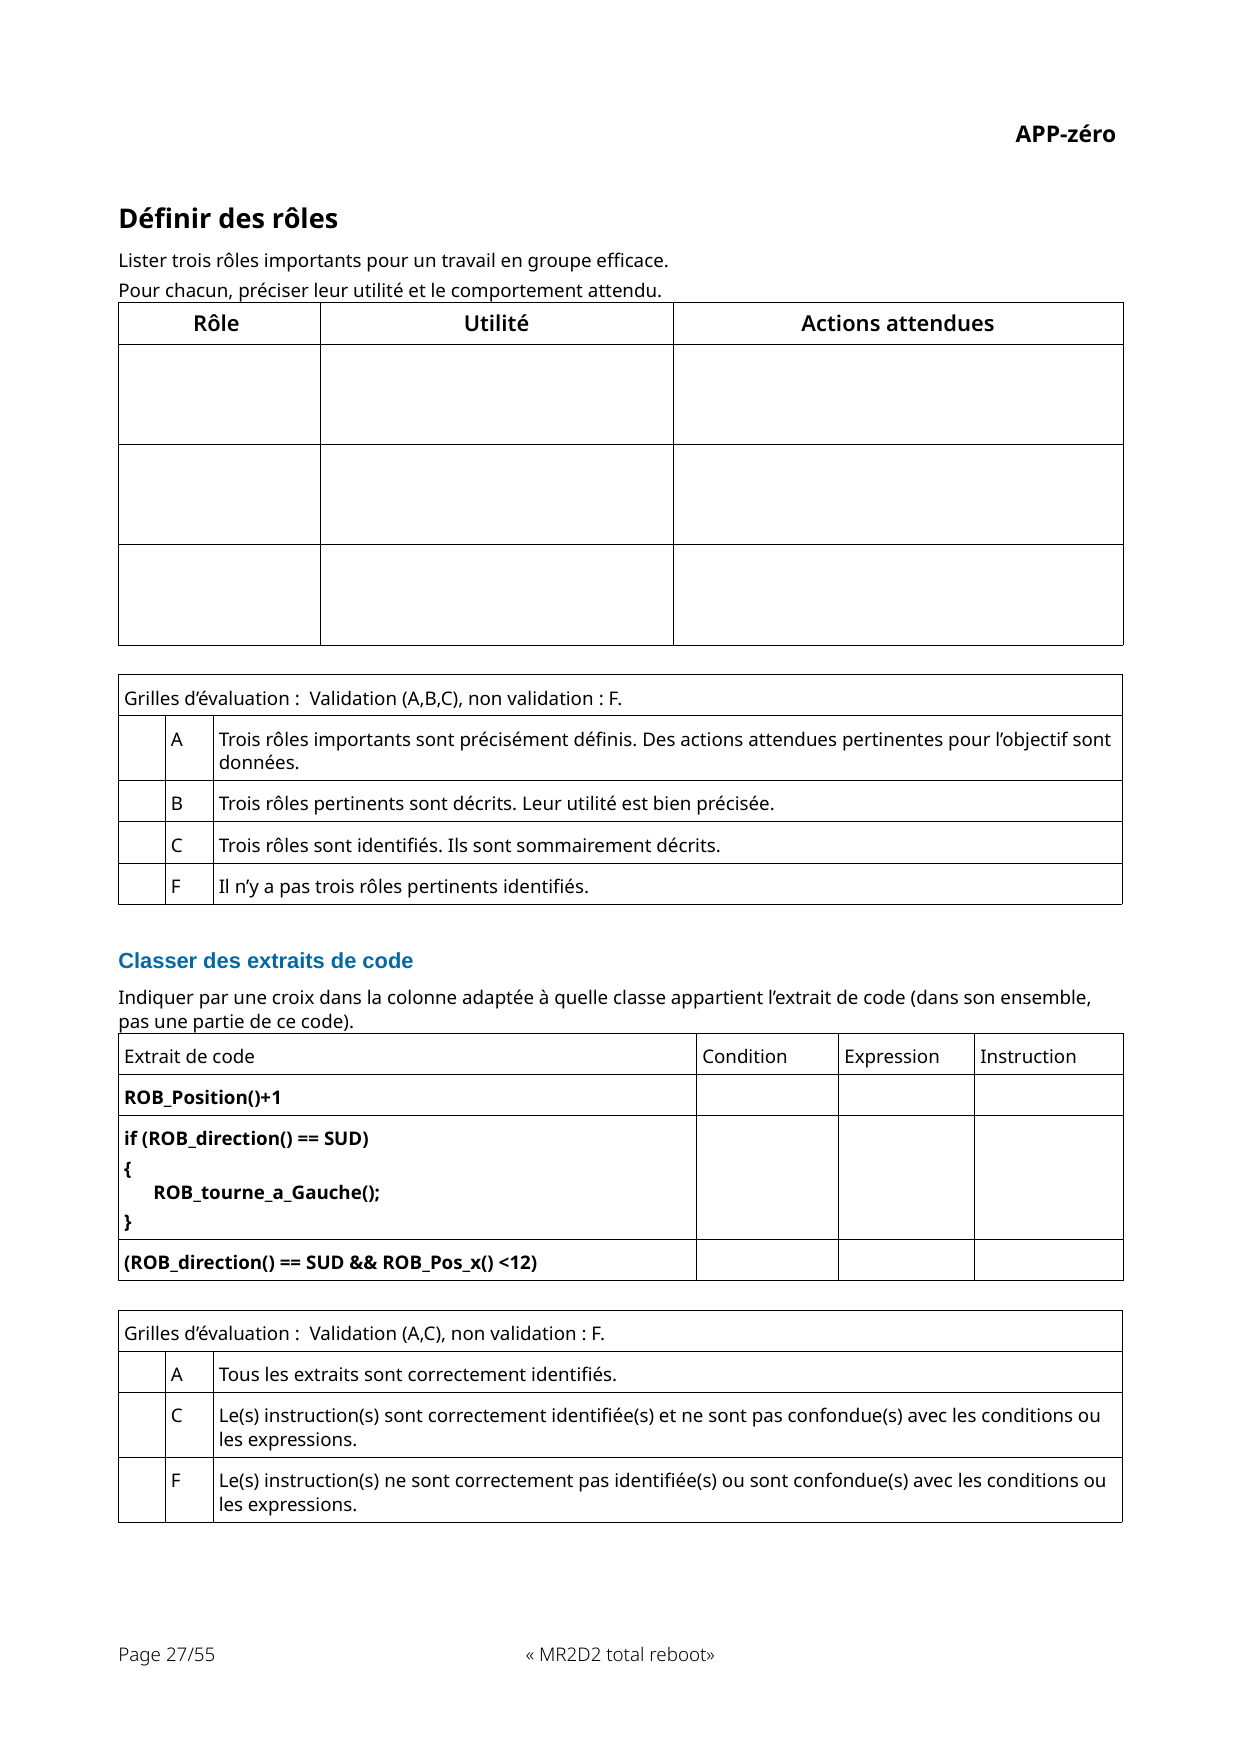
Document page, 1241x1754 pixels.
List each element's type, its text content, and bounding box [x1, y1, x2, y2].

table_header Rôle [119, 303, 320, 344]
table_header Condition [697, 1034, 838, 1074]
table_cell A [166, 1352, 213, 1392]
table_header Actions attendues [674, 303, 1123, 344]
table_header Grilles d’évaluation : Validation (A,B,C), non validation : F. [119, 675, 1122, 715]
table_cell [119, 445, 320, 544]
table_cell Trois rôles sont identifiés. Ils sont sommairement décrits. [214, 822, 1122, 862]
table_cell [697, 1075, 838, 1115]
table_cell Trois rôles pertinents sont décrits. Leur utilité est bien précisée. [214, 781, 1122, 821]
table_cell F [166, 1458, 213, 1522]
table_cell [697, 1116, 838, 1239]
subtitle Classer des extraits de code [118, 948, 1122, 973]
text Pour chacun, préciser leur utilité et le comportement attendu. [118, 279, 1122, 302]
table_cell Trois rôles importants sont précisément définis. Des actions attendues pertinentes pour l’objectif sont données. [214, 716, 1122, 780]
table_cell B [166, 781, 213, 821]
table_cell [674, 445, 1123, 544]
table_cell [119, 864, 165, 904]
table_cell [321, 445, 673, 544]
table_cell Le(s) instruction(s) ne sont correctement pas identifiée(s) ou sont confondue(s) avec les conditions ou les expressions. [214, 1458, 1122, 1522]
table_cell [119, 1458, 165, 1522]
table_cell if (ROB_direction() == SUD) { ROB_tourne_a_Gauche(); } [119, 1116, 696, 1239]
table_cell [839, 1075, 974, 1115]
table_cell [697, 1240, 838, 1280]
table_cell [119, 716, 165, 780]
table_header Utilité [321, 303, 673, 344]
subtitle Définir des rôles [118, 200, 1122, 237]
table_cell Il n’y a pas trois rôles pertinents identifiés. [214, 864, 1122, 904]
table_cell [321, 345, 673, 444]
table_cell [975, 1240, 1123, 1280]
table_cell C [166, 822, 213, 862]
table_cell [119, 345, 320, 444]
text Indiquer par une croix dans la colonne adaptée à quelle classe appartient l’extrait de code (dans son ensemble, pas une partie de ce code). [118, 986, 1122, 1033]
table_header Instruction [975, 1034, 1123, 1074]
text Lister trois rôles importants pour un travail en groupe efficace. [118, 249, 1122, 273]
table_cell [119, 1352, 165, 1392]
table_cell F [166, 864, 213, 904]
table_cell [674, 345, 1123, 444]
table_cell Le(s) instruction(s) sont correctement identifiée(s) et ne sont pas confondue(s) avec les conditions ou les expressions. [214, 1393, 1122, 1457]
table_header Expression [839, 1034, 974, 1074]
table_cell [839, 1116, 974, 1239]
table_cell (ROB_direction() == SUD && ROB_Pos_x() <12) [119, 1240, 696, 1280]
table_cell ROB_Position()+1 [119, 1075, 696, 1115]
table_cell [839, 1240, 974, 1280]
table_header Grilles d’évaluation : Validation (A,C), non validation : F. [119, 1311, 1122, 1351]
table_cell C [166, 1393, 213, 1457]
table_cell Tous les extraits sont correctement identifiés. [214, 1352, 1122, 1392]
table_cell [674, 545, 1123, 644]
table_cell [119, 1393, 165, 1457]
table_cell [119, 822, 165, 862]
table_cell [321, 545, 673, 644]
table_cell [119, 781, 165, 821]
table_header Extrait de code [119, 1034, 696, 1074]
table_cell [119, 545, 320, 644]
table_cell [975, 1116, 1123, 1239]
table_cell [975, 1075, 1123, 1115]
table_cell A [166, 716, 213, 780]
